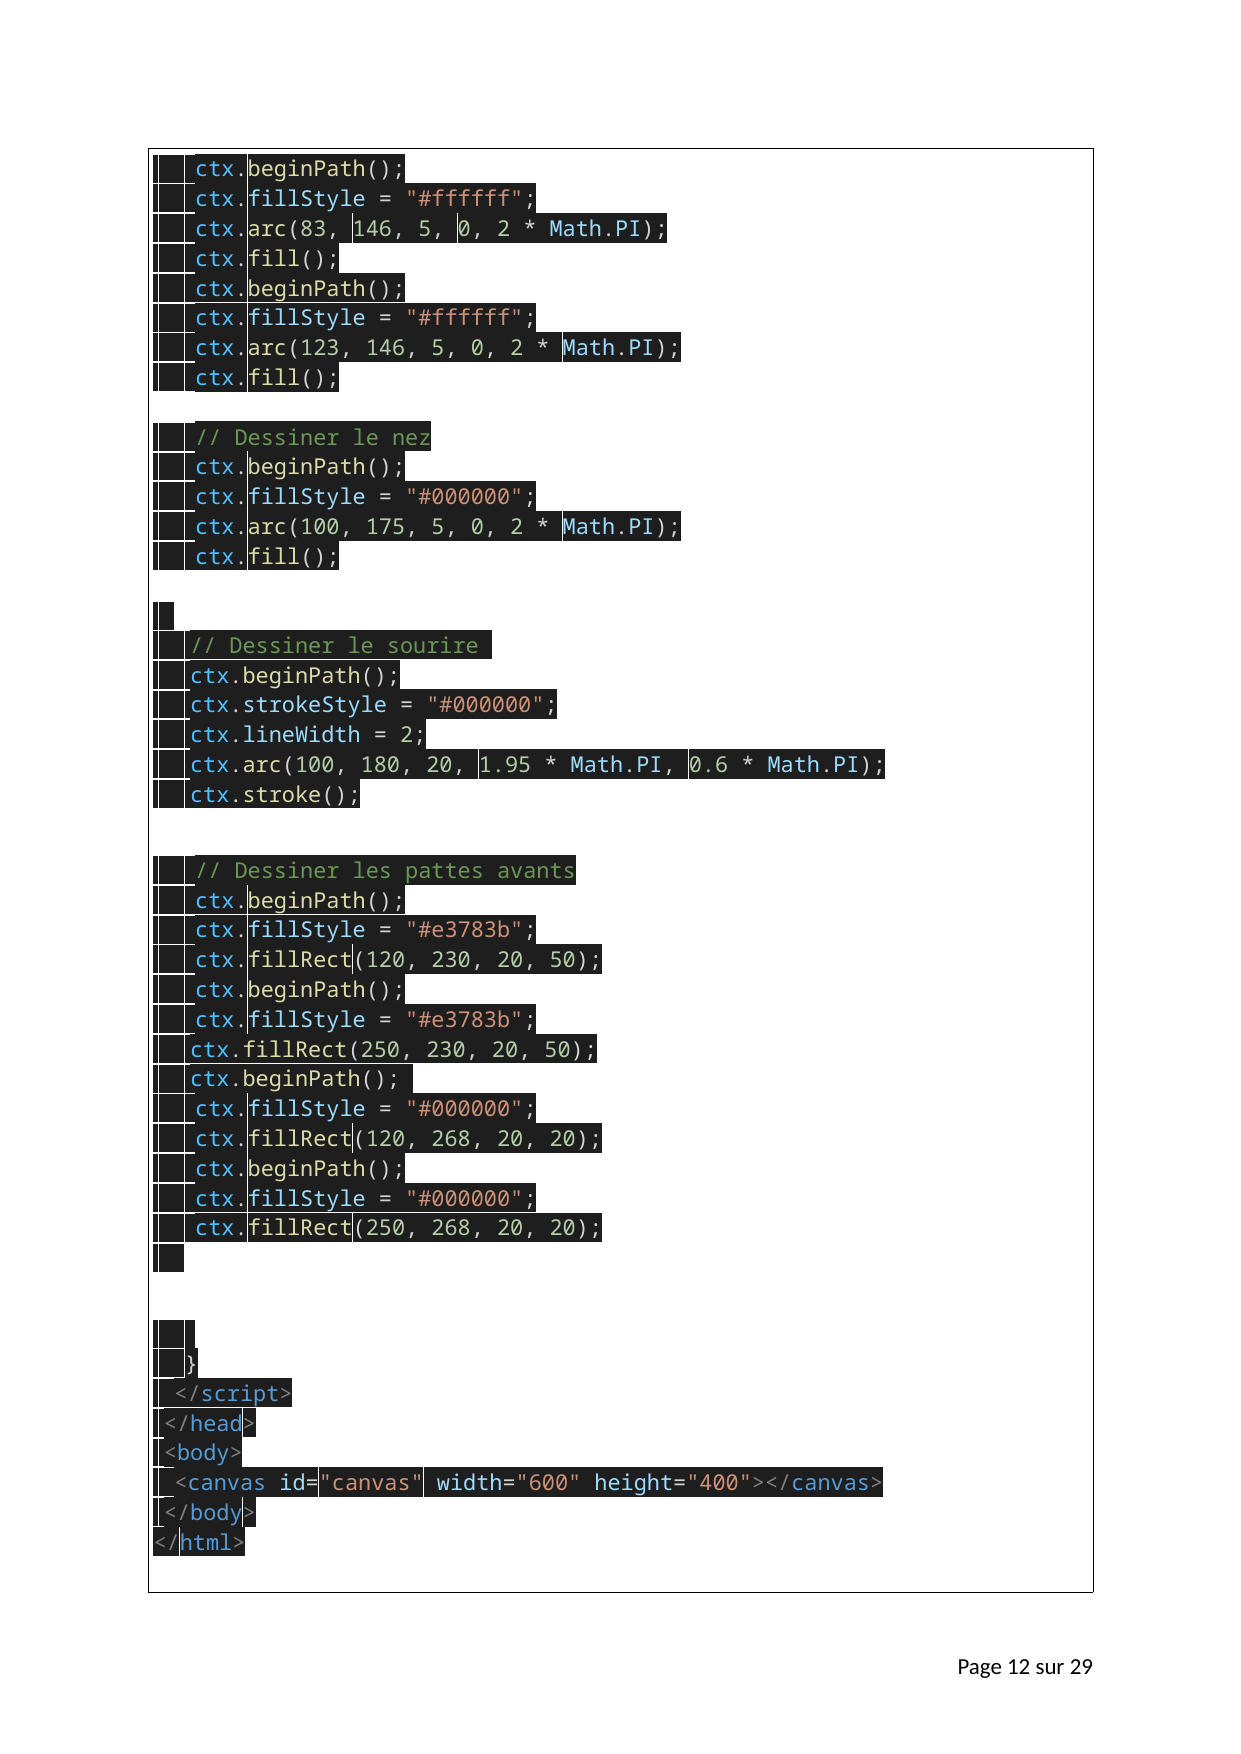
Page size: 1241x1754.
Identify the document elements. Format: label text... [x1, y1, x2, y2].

table_header ctx.beginPath(); ctx.fillStyle = "#ffffff"; ctx.arc(83, 146, 5, 0, 2 * Math.PI); ctx.fill(); ctx.beginPath(); ctx.fillStyle = "#ffffff"; ctx.arc(123, 146, 5, 0, 2 * Math.PI); ctx.fill(); // Dessiner le nez ctx.beginPath(); ctx.fillStyle = "#000000"; ctx.arc(100, 175, 5, 0, 2 * Math.PI); ctx.fill(); // Dessiner le sourire ctx.beginPath(); ctx.strokeStyle = "#000000"; ctx.lineWidth = 2; ctx.arc(100, 180, 20, 1.95 * Math.PI, 0.6 * Math.PI); ctx.stroke(); // Dessiner les pattes avants ctx.beginPath(); ctx.fillStyle = "#e3783b"; ctx.fillRect(120, 230, 20, 50); ctx.beginPath(); ctx.fillStyle = "#e3783b"; ctx.fillRect(250, 230, 20, 50); ctx.beginPath(); ctx.fillStyle = "#000000"; ctx.fillRect(120, 268, 20, 20); ctx.beginPath(); ctx.fillStyle = "#000000"; ctx.fillRect(250, 268, 20, 20); } </script> </head> <body> <canvas id="canvas" width="600" height="400"></canvas> </body> </html> [149, 149, 1093, 1592]
